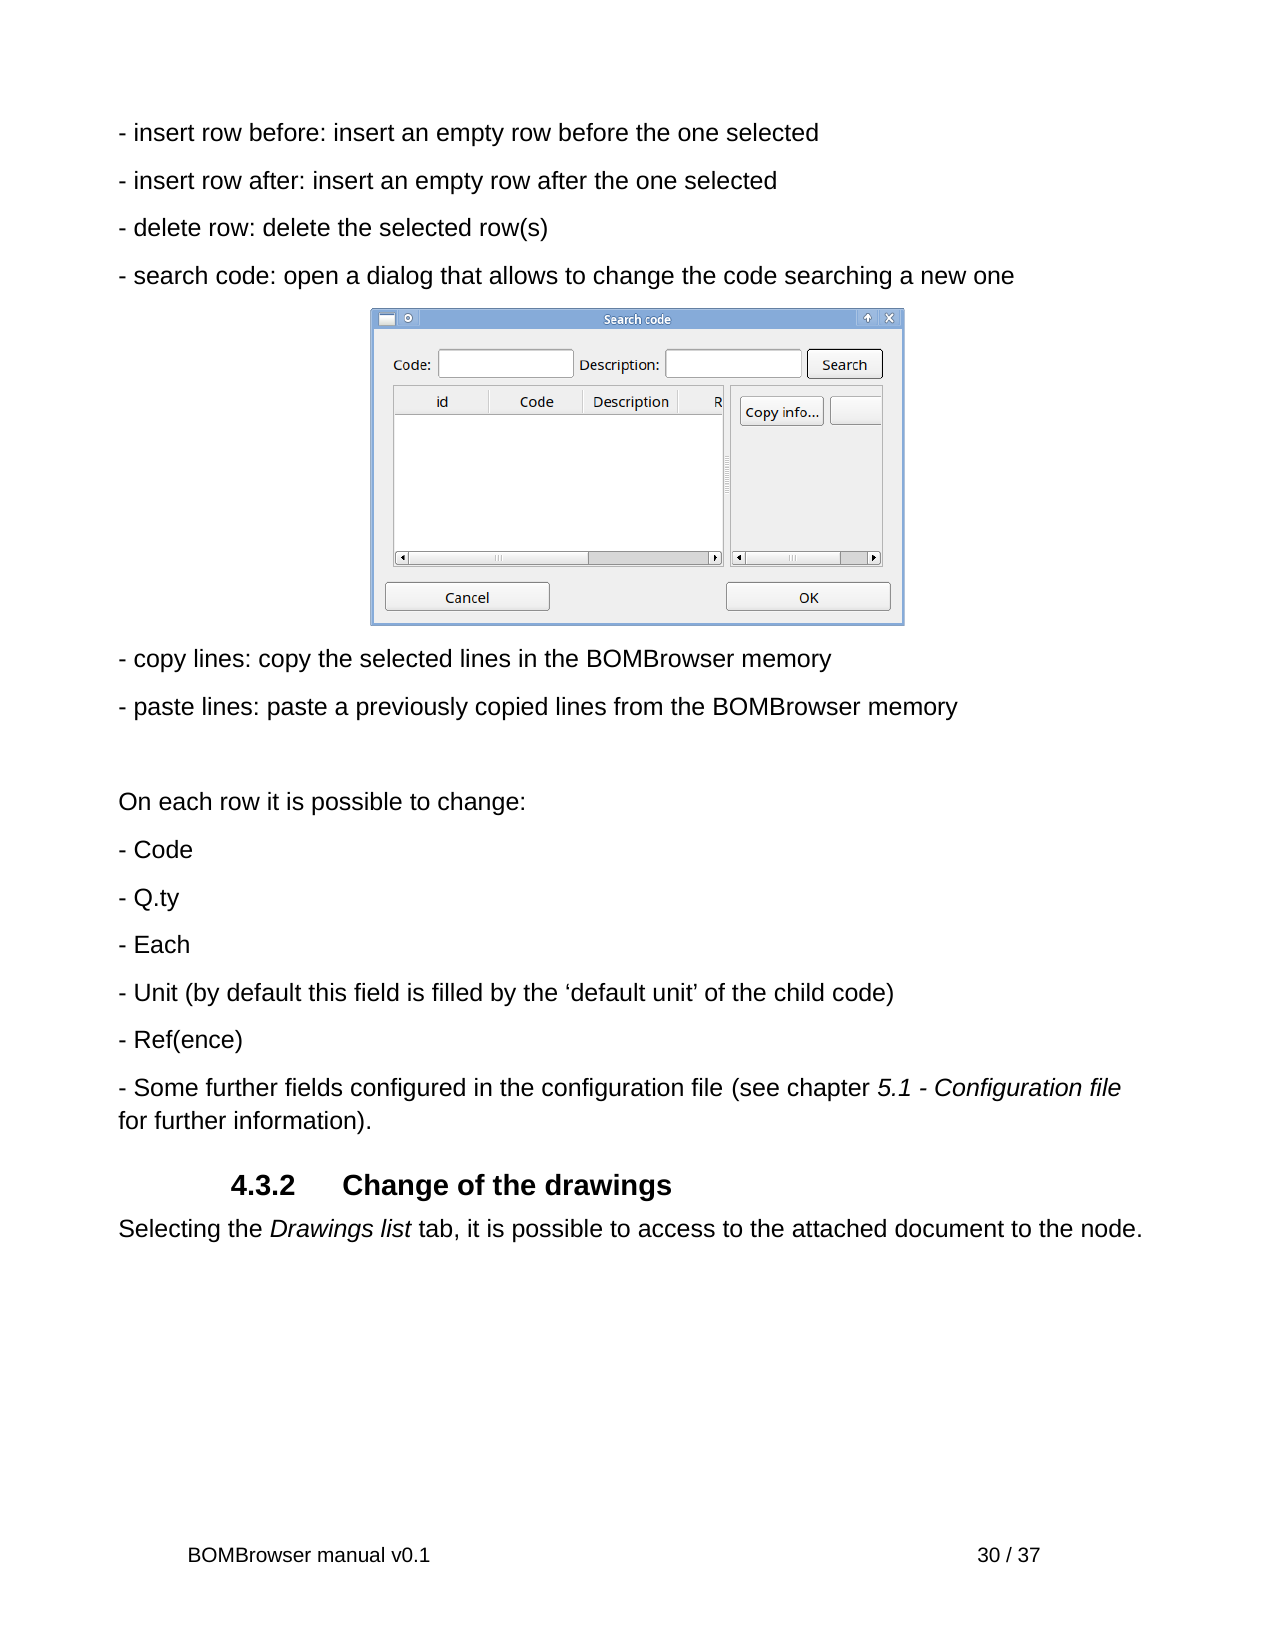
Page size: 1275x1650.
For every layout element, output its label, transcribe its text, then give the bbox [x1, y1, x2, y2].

text On each row it is possible to change: [118, 787, 1157, 816]
picture [370, 308, 905, 626]
subtitle Change of the drawings [231, 1168, 1157, 1202]
text - delete row: delete the selected row(s) [118, 213, 1157, 242]
text - Unit (by default this field is filled by the ‘default unit’ of the child code) [118, 978, 1157, 1006]
text - insert row after: insert an empty row after the one selected [118, 166, 1157, 194]
text - Some further fields configured in the configuration file (see chapter 5.1 - Configuration file for further information). [118, 1073, 1157, 1135]
text - search code: open a dialog that allows to change the code searching a new one [118, 261, 1157, 290]
text - paste lines: paste a previously copied lines from the BOMBrowser memory [118, 692, 1157, 721]
text Selecting the Drawings list tab, it is possible to access to the attached document to the node. [118, 1214, 1157, 1243]
text - Code [118, 835, 1157, 864]
text - Ref(ence) [118, 1025, 1157, 1054]
text - insert row before: insert an empty row before the one selected [118, 118, 1157, 147]
text - Each [118, 930, 1157, 959]
text - Q.ty [118, 882, 1157, 911]
text - copy lines: copy the selected lines in the BOMBrowser memory [118, 644, 1157, 673]
